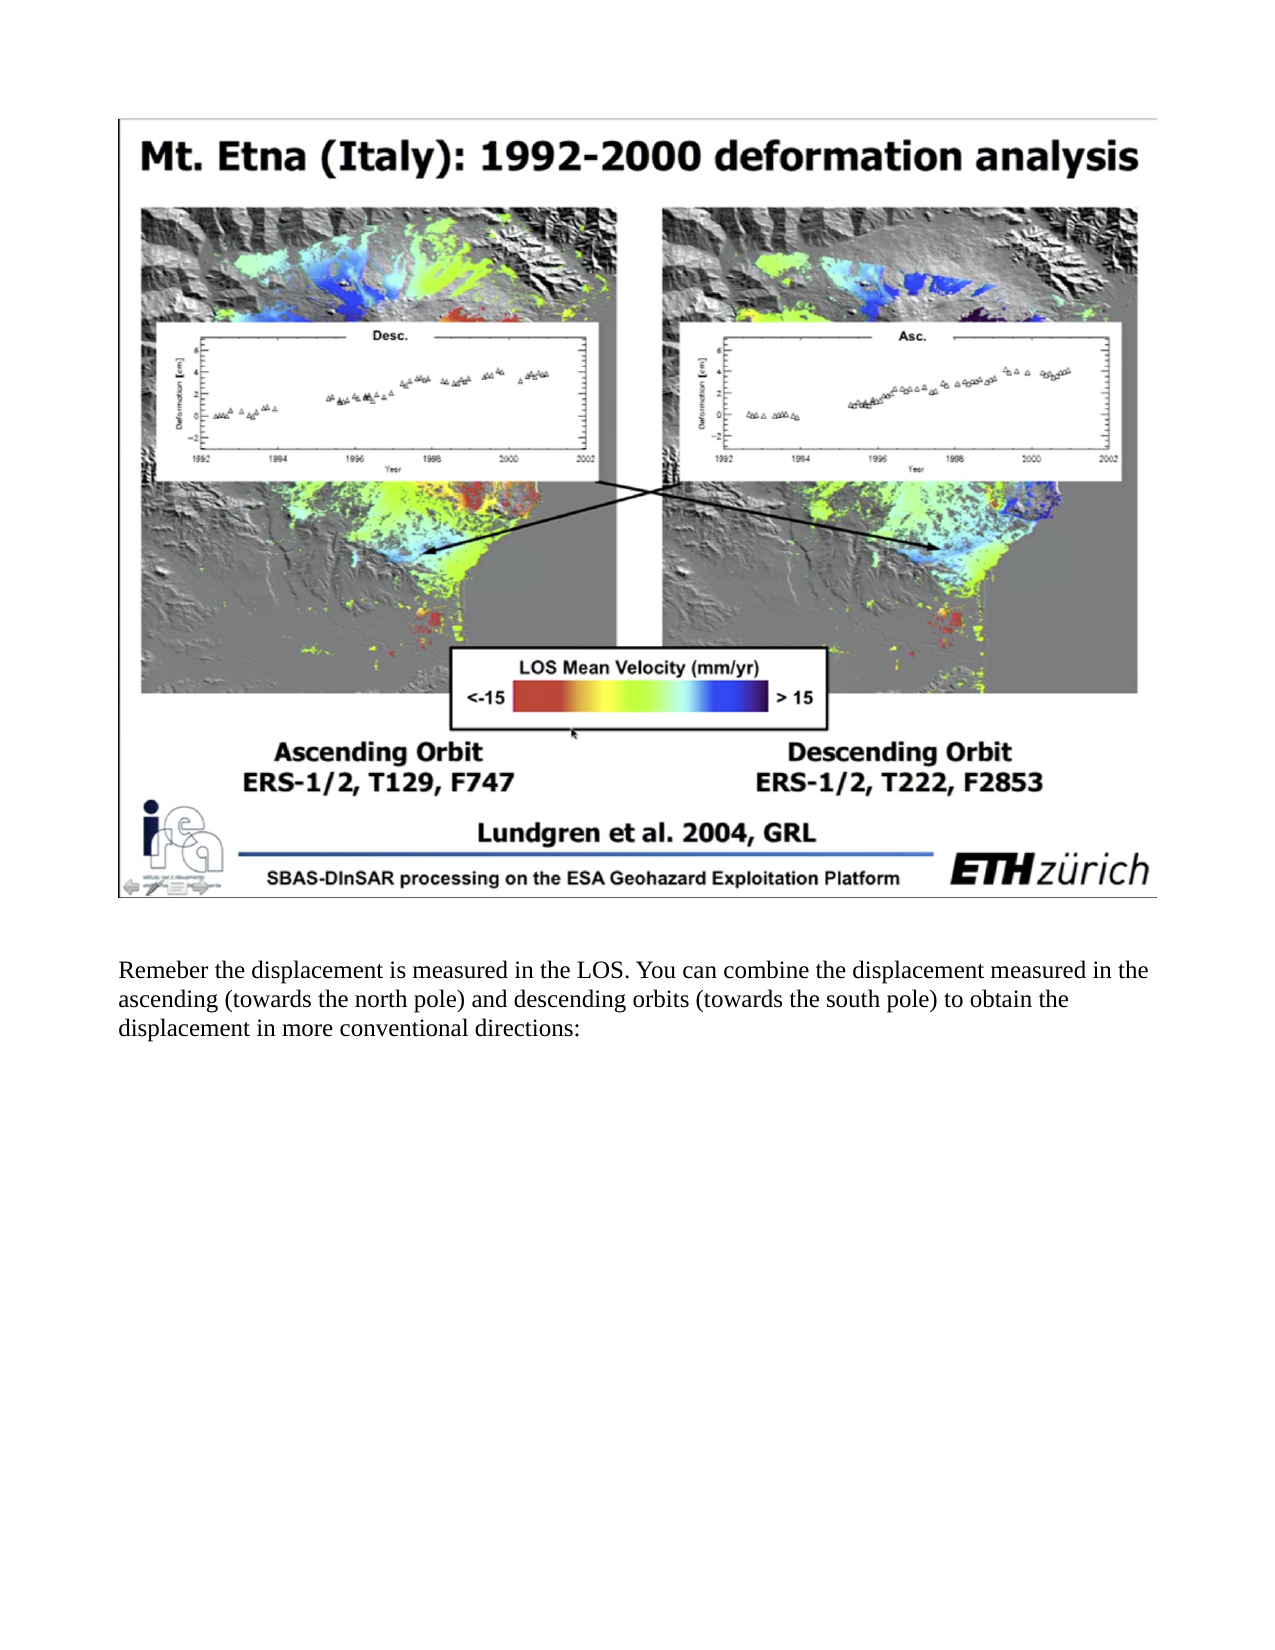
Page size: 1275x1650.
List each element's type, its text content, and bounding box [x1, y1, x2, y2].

picture [118, 118, 1157, 898]
text Remeber the displacement is measured in the LOS. You can combine the displacement measured in the ascending (towards the north pole) and descending orbits (towards the south pole) to obtain the displacement in more conventional directions: [118, 955, 1157, 1042]
